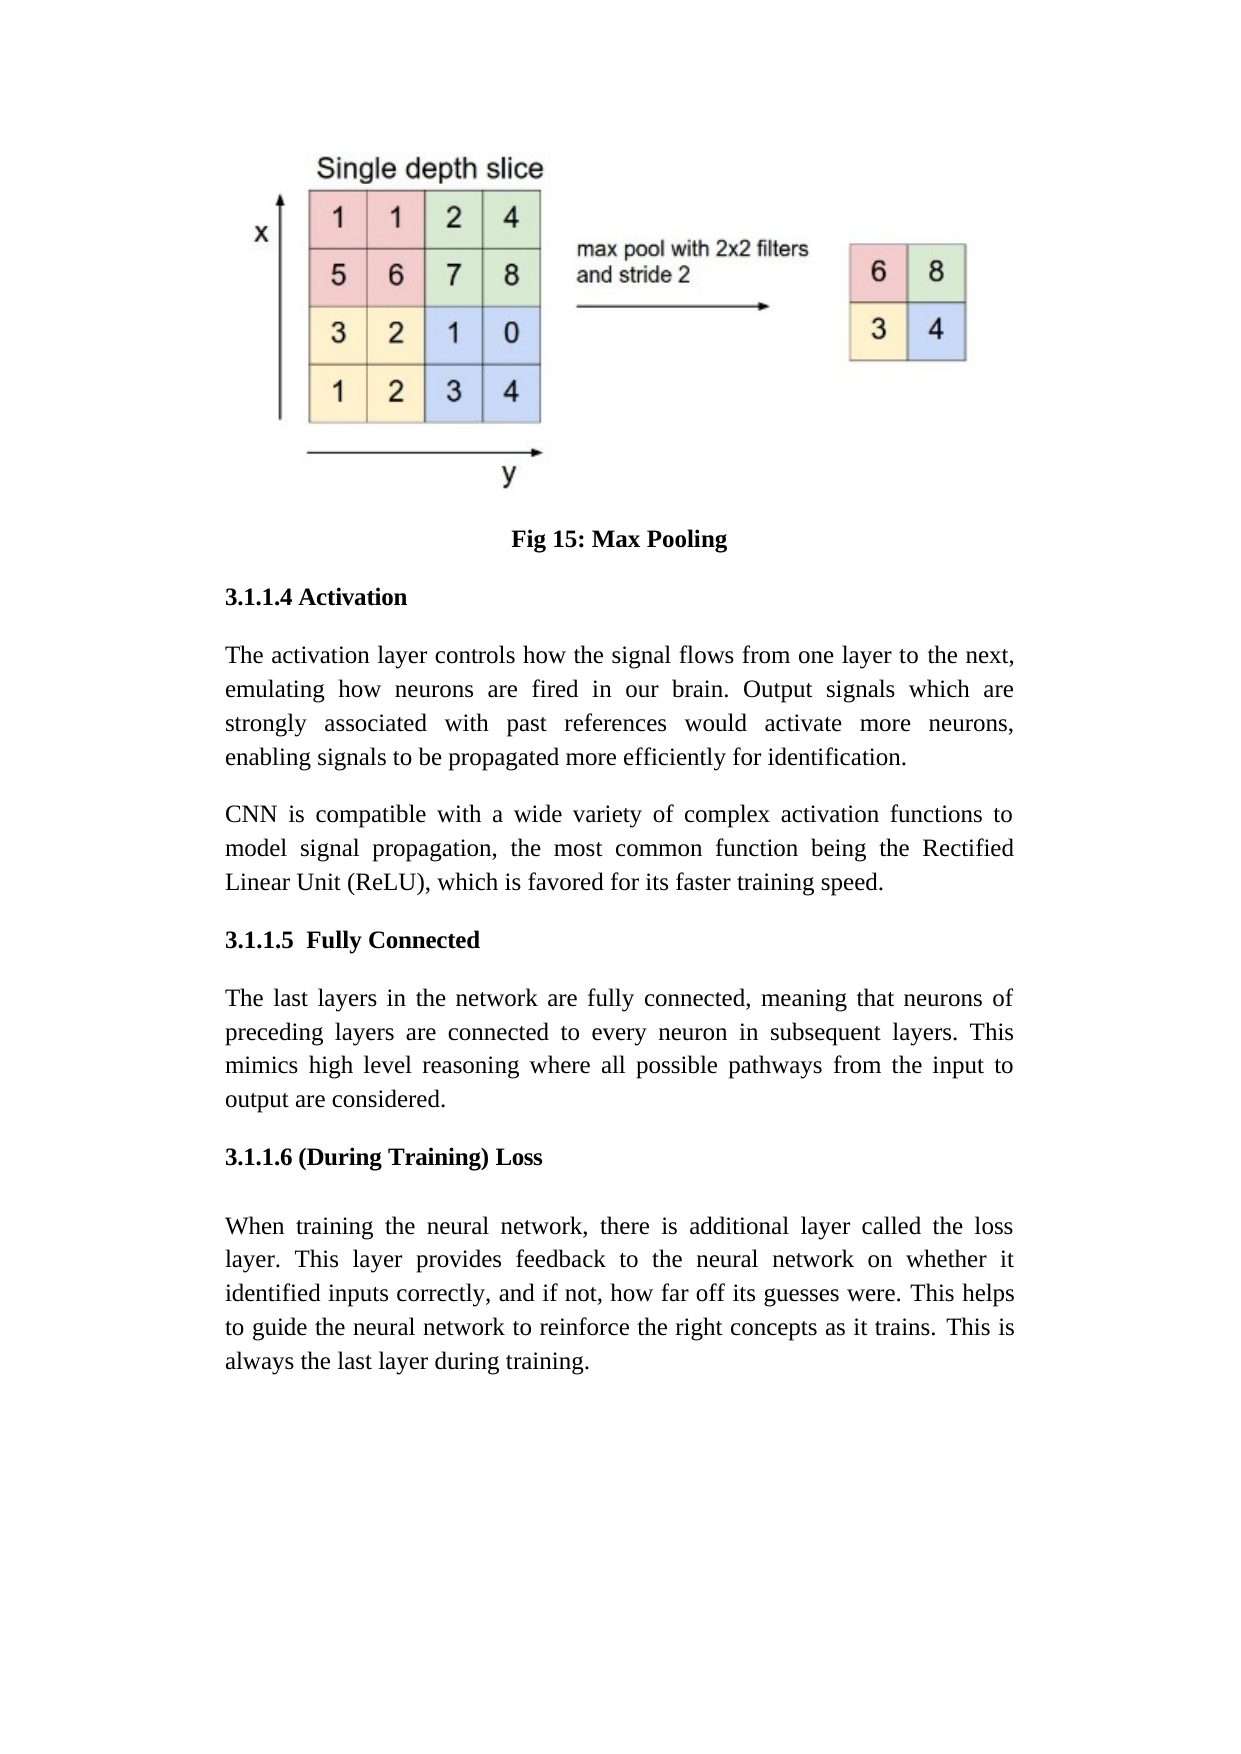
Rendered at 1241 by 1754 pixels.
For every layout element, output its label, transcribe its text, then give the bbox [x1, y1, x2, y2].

text The last layers in the network are fully connected, meaning that neurons of preceding layers are connected to every neuron in subsequent layers. This mimics high level reasoning where all possible pathways from the input to output are considered. [225, 983, 1015, 1113]
text When training the neural network, there is additional layer called the loss layer. This layer provides feedback to the neural network on whether it identified inputs correctly, and if not, how far off its guesses were. This helps to guide the neural network to reinforce the right concepts as it trains. This is always the last layer during training. [225, 1211, 1015, 1375]
subtitle Fig 15: Max Pooling [276, 524, 962, 553]
picture [251, 152, 975, 490]
text The activation layer controls how the signal flows from one layer to the next, emulating how neurons are fired in our brain. Output signals which are strongly associated with past references would activate more neurons, enabling signals to be propagated more efficiently for identification. [225, 640, 1015, 770]
text CNN is compatible with a wide variety of complex activation functions to model signal propagation, the most common function being the Rectified Linear Unit (ReLU), which is favored for its faster training speed. [225, 799, 1014, 896]
subtitle 3.1.1.6 (During Training) Loss [225, 1142, 1065, 1171]
subtitle 3.1.1.4 Activation [225, 582, 1065, 611]
subtitle 3.1.1.5 Fully Connected [225, 925, 1065, 954]
